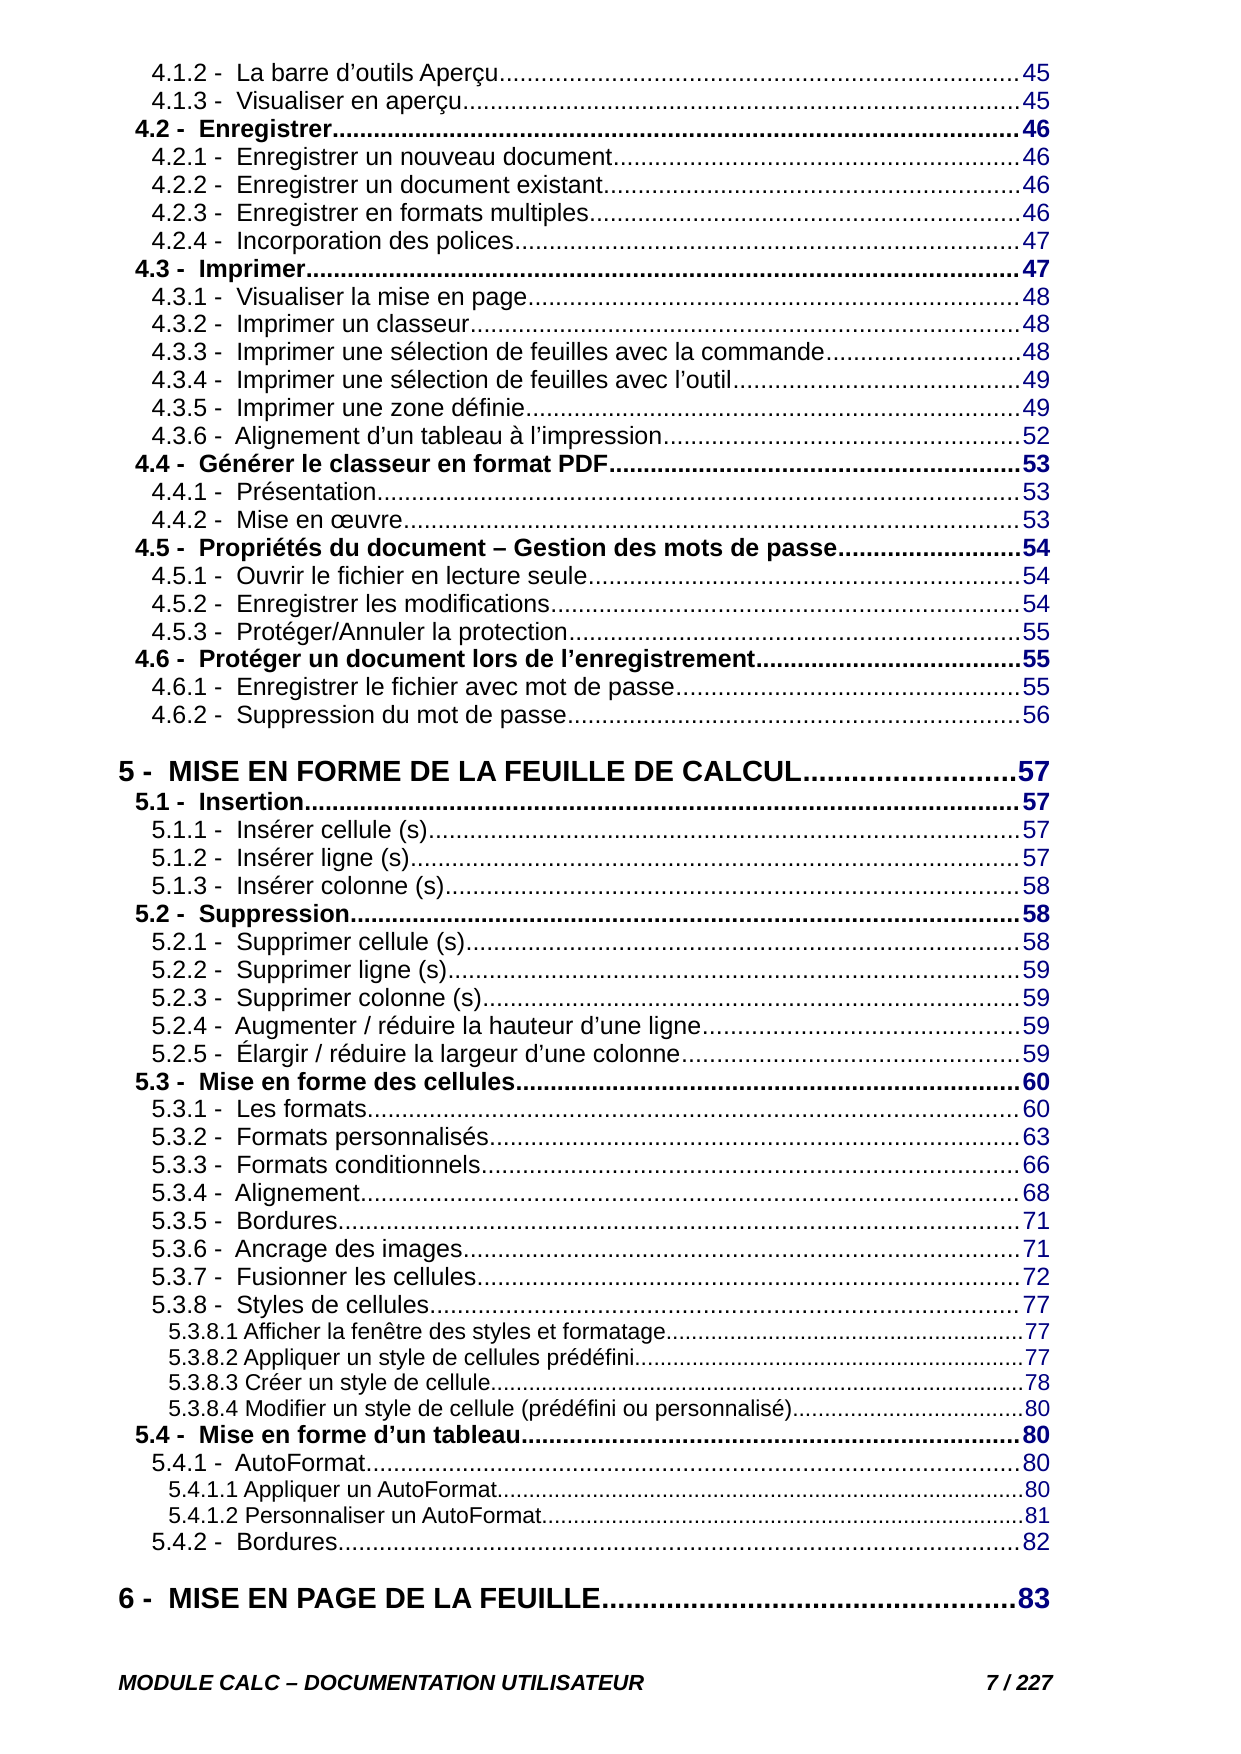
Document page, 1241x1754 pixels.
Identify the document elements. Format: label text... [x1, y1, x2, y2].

text 4.3 - Imprimer 47 [135, 254, 1122, 282]
text 5.3 - Mise en forme des cellules 60 [135, 1067, 1122, 1095]
text 5.2.3 - Supprimer colonne (s) 59 [151, 984, 1122, 1012]
text 4.1.2 - La barre d’outils Aperçu 45 [151, 59, 1122, 87]
text 4.1.3 - Visualiser en aperçu 45 [151, 87, 1122, 115]
text 5.1.1 - Insérer cellule (s) 57 [151, 816, 1122, 844]
text 5.1.2 - Insérer ligne (s) 57 [151, 844, 1122, 872]
text 4.3.6 - Alignement d’un tableau à l’impression 52 [151, 422, 1122, 450]
text 5.2.4 - Augmenter / réduire la hauteur d’une ligne 59 [151, 1012, 1122, 1039]
text 5.3.6 - Ancrage des images 71 [151, 1235, 1122, 1263]
text 4.3.3 - Imprimer une sélection de feuilles avec la commande 48 [151, 338, 1122, 366]
text 5.4.1 - AutoFormat 80 [151, 1449, 1122, 1477]
text 5.4 - Mise en forme d’un tableau 80 [135, 1421, 1122, 1449]
text 4.2.4 - Incorporation des polices 47 [151, 227, 1122, 254]
text 4.3.1 - Visualiser la mise en page 48 [151, 282, 1122, 310]
text 5.3.3 - Formats conditionnels 66 [151, 1151, 1122, 1179]
text 6 - Mise en page de la feuille 83 [118, 1582, 1122, 1615]
text 4.5.1 - Ouvrir le fichier en lecture seule 54 [151, 562, 1122, 589]
text 5.3.8.3 Créer un style de cellule 78 [168, 1370, 1122, 1396]
text 4.5 - Propriétés du document – Gestion des mots de passe 54 [135, 534, 1122, 562]
text 4.4 - Générer le classeur en format PDF 53 [135, 450, 1122, 478]
text 4.6.1 - Enregistrer le fichier avec mot de passe 55 [151, 673, 1122, 701]
text 5.4.2 - Bordures 82 [151, 1528, 1122, 1556]
text 5.4.1.2 Personnaliser un AutoFormat 81 [168, 1503, 1122, 1528]
text 5.3.8 - Styles de cellules 77 [151, 1291, 1122, 1319]
text 5.1.3 - Insérer colonne (s) 58 [151, 872, 1122, 900]
text 4.3.2 - Imprimer un classeur 48 [151, 310, 1122, 338]
text 5.3.1 - Les formats 60 [151, 1095, 1122, 1123]
text 4.4.2 - Mise en œuvre 53 [151, 506, 1122, 534]
text 5.4.1.1 Appliquer un AutoFormat 80 [168, 1477, 1122, 1503]
text 5.2 - Suppression 58 [135, 900, 1122, 928]
text 4.6 - Protéger un document lors de l’enregistrement 55 [135, 645, 1122, 673]
text 5.2.1 - Supprimer cellule (s) 58 [151, 928, 1122, 956]
text 4.2.1 - Enregistrer un nouveau document 46 [151, 143, 1122, 171]
text 5.3.2 - Formats personnalisés 63 [151, 1123, 1122, 1151]
text 4.2.2 - Enregistrer un document existant 46 [151, 171, 1122, 199]
text 5.3.8.1 Afficher la fenêtre des styles et formatage 77 [168, 1319, 1122, 1344]
text 5.2.2 - Supprimer ligne (s) 59 [151, 956, 1122, 984]
text 5.3.7 - Fusionner les cellules 72 [151, 1263, 1122, 1291]
text 5 - Mise en forme de la feuille de calcul 57 [118, 755, 1122, 788]
text 4.5.3 - Protéger/Annuler la protection 55 [151, 617, 1122, 645]
text 4.6.2 - Suppression du mot de passe 56 [151, 701, 1122, 729]
text 4.3.4 - Imprimer une sélection de feuilles avec l’outil 49 [151, 366, 1122, 394]
text 5.3.8.2 Appliquer un style de cellules prédéfini 77 [168, 1344, 1122, 1370]
text 5.3.8.4 Modifier un style de cellule (prédéfini ou personnalisé) 80 [168, 1396, 1122, 1421]
text 4.2.3 - Enregistrer en formats multiples 46 [151, 199, 1122, 227]
text 4.4.1 - Présentation 53 [151, 478, 1122, 506]
text 5.3.5 - Bordures 71 [151, 1207, 1122, 1235]
text 5.2.5 - Élargir / réduire la largeur d’une colonne 59 [151, 1039, 1122, 1067]
text 4.2 - Enregistrer 46 [135, 115, 1122, 143]
text 5.1 - Insertion 57 [135, 788, 1122, 816]
text 4.3.5 - Imprimer une zone définie 49 [151, 394, 1122, 422]
text 4.5.2 - Enregistrer les modifications 54 [151, 589, 1122, 617]
text 5.3.4 - Alignement 68 [151, 1179, 1122, 1207]
